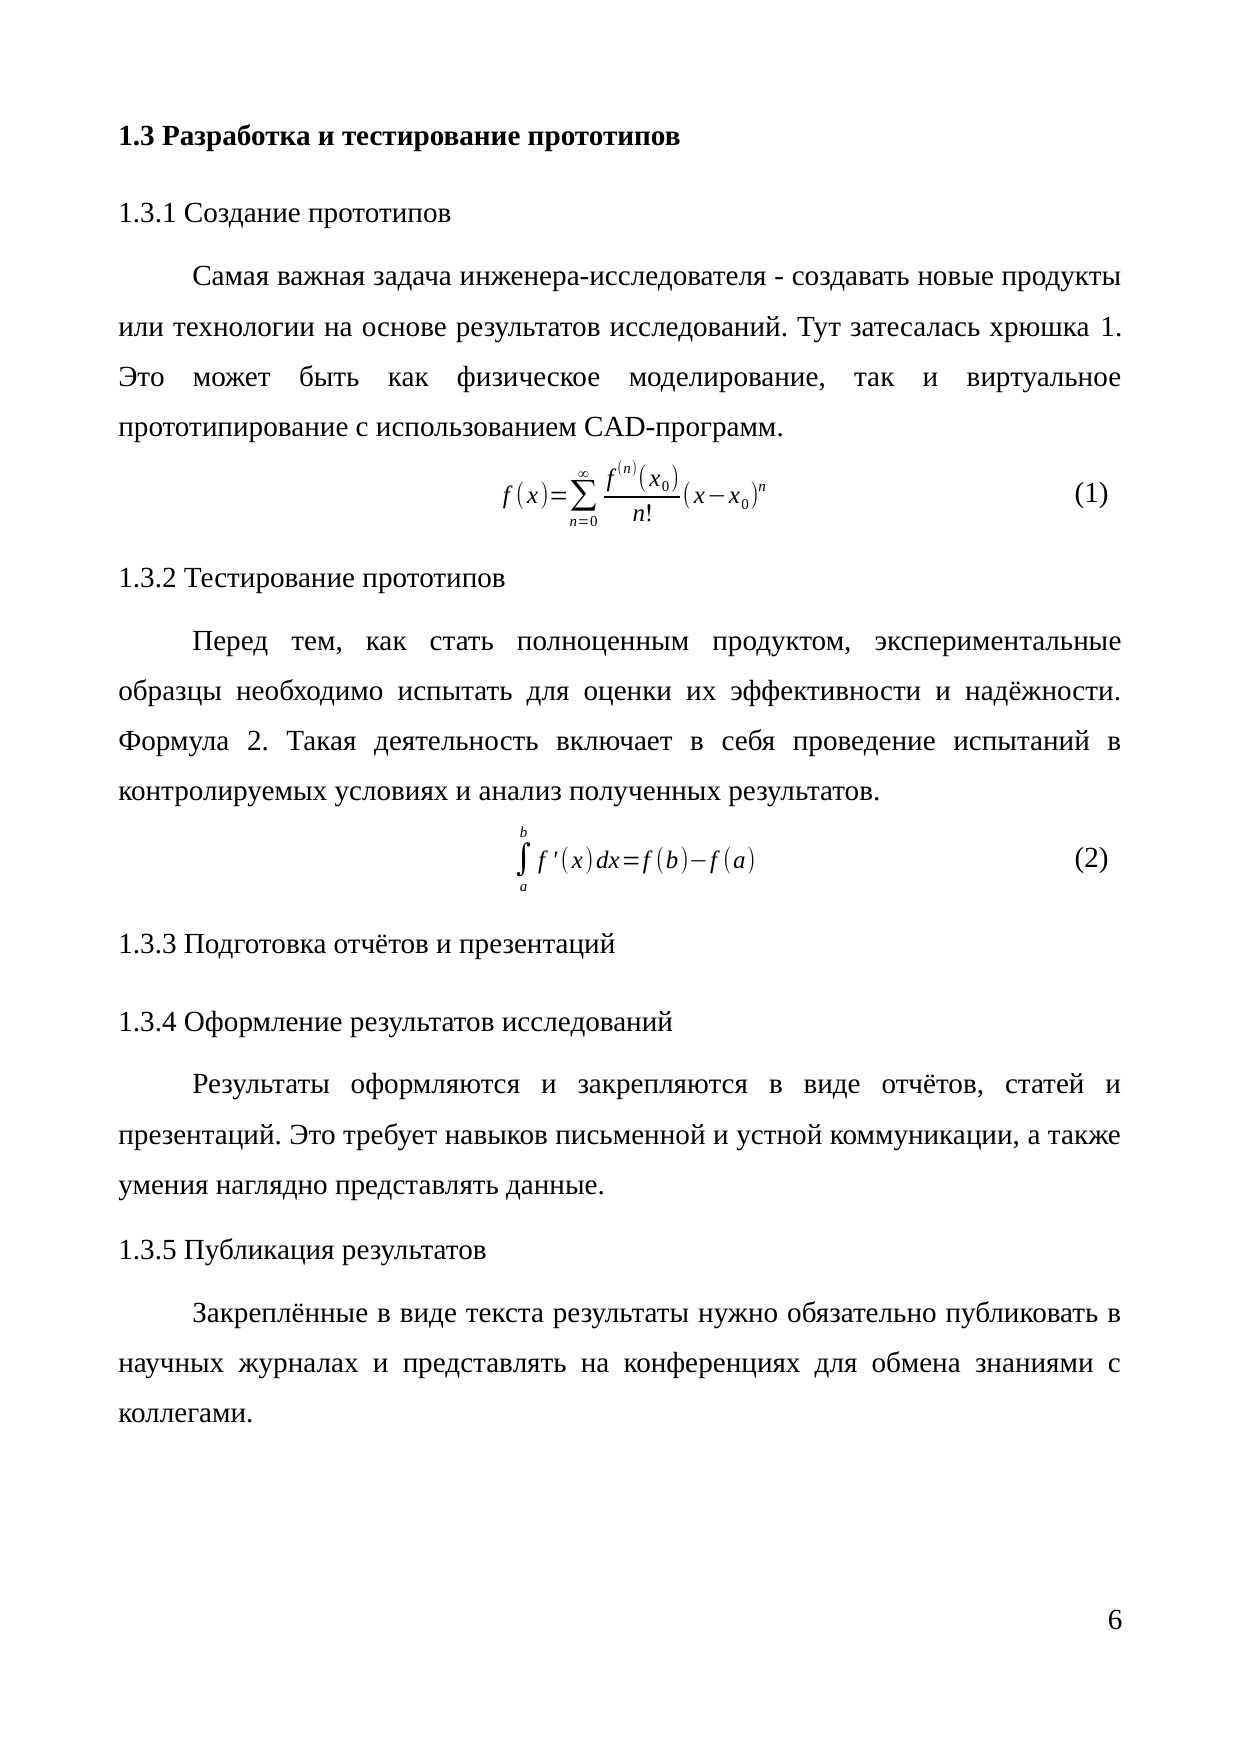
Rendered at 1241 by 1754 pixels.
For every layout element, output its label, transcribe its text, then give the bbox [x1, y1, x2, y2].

subtitle Оформление результатов исследований [118, 1004, 1122, 1037]
text (1) [118, 459, 1122, 528]
text Результаты оформляются и закрепляются в виде отчётов, статей и презентаций. Это требует навыков письменной и устной коммуникации, а также умения наглядно представлять данные. [118, 1067, 1122, 1201]
subtitle Подготовка отчётов и презентаций [118, 926, 1122, 960]
subtitle Тестирование прототипов [118, 560, 1122, 593]
text Самая важная задача инженера-исследователя - создавать новые продукты или технологии на основе результатов исследований. Тут затесалась хрюшка 1. Это может быть как физическое моделирование, так и виртуальное прототипирование с использованием CAD-программ. [118, 258, 1122, 443]
text Закреплённые в виде текста результаты нужно обязательно публиковать в научных журналах и представлять на конференциях для обмена знаниями с коллегами. [118, 1295, 1122, 1429]
subtitle Публикация результатов [118, 1232, 1122, 1266]
text Перед тем, как стать полноценным продуктом, экспериментальные образцы необходимо испытать для оценки их эффективности и надёжности. Формула 2. Такая деятельность включает в себя проведение испытаний в контролируемых условиях и анализ полученных результатов. [118, 623, 1122, 807]
subtitle Разработка и тестирование прототипов [118, 118, 1122, 152]
text (2) [118, 824, 1122, 895]
subtitle Создание прототипов [118, 196, 1122, 229]
